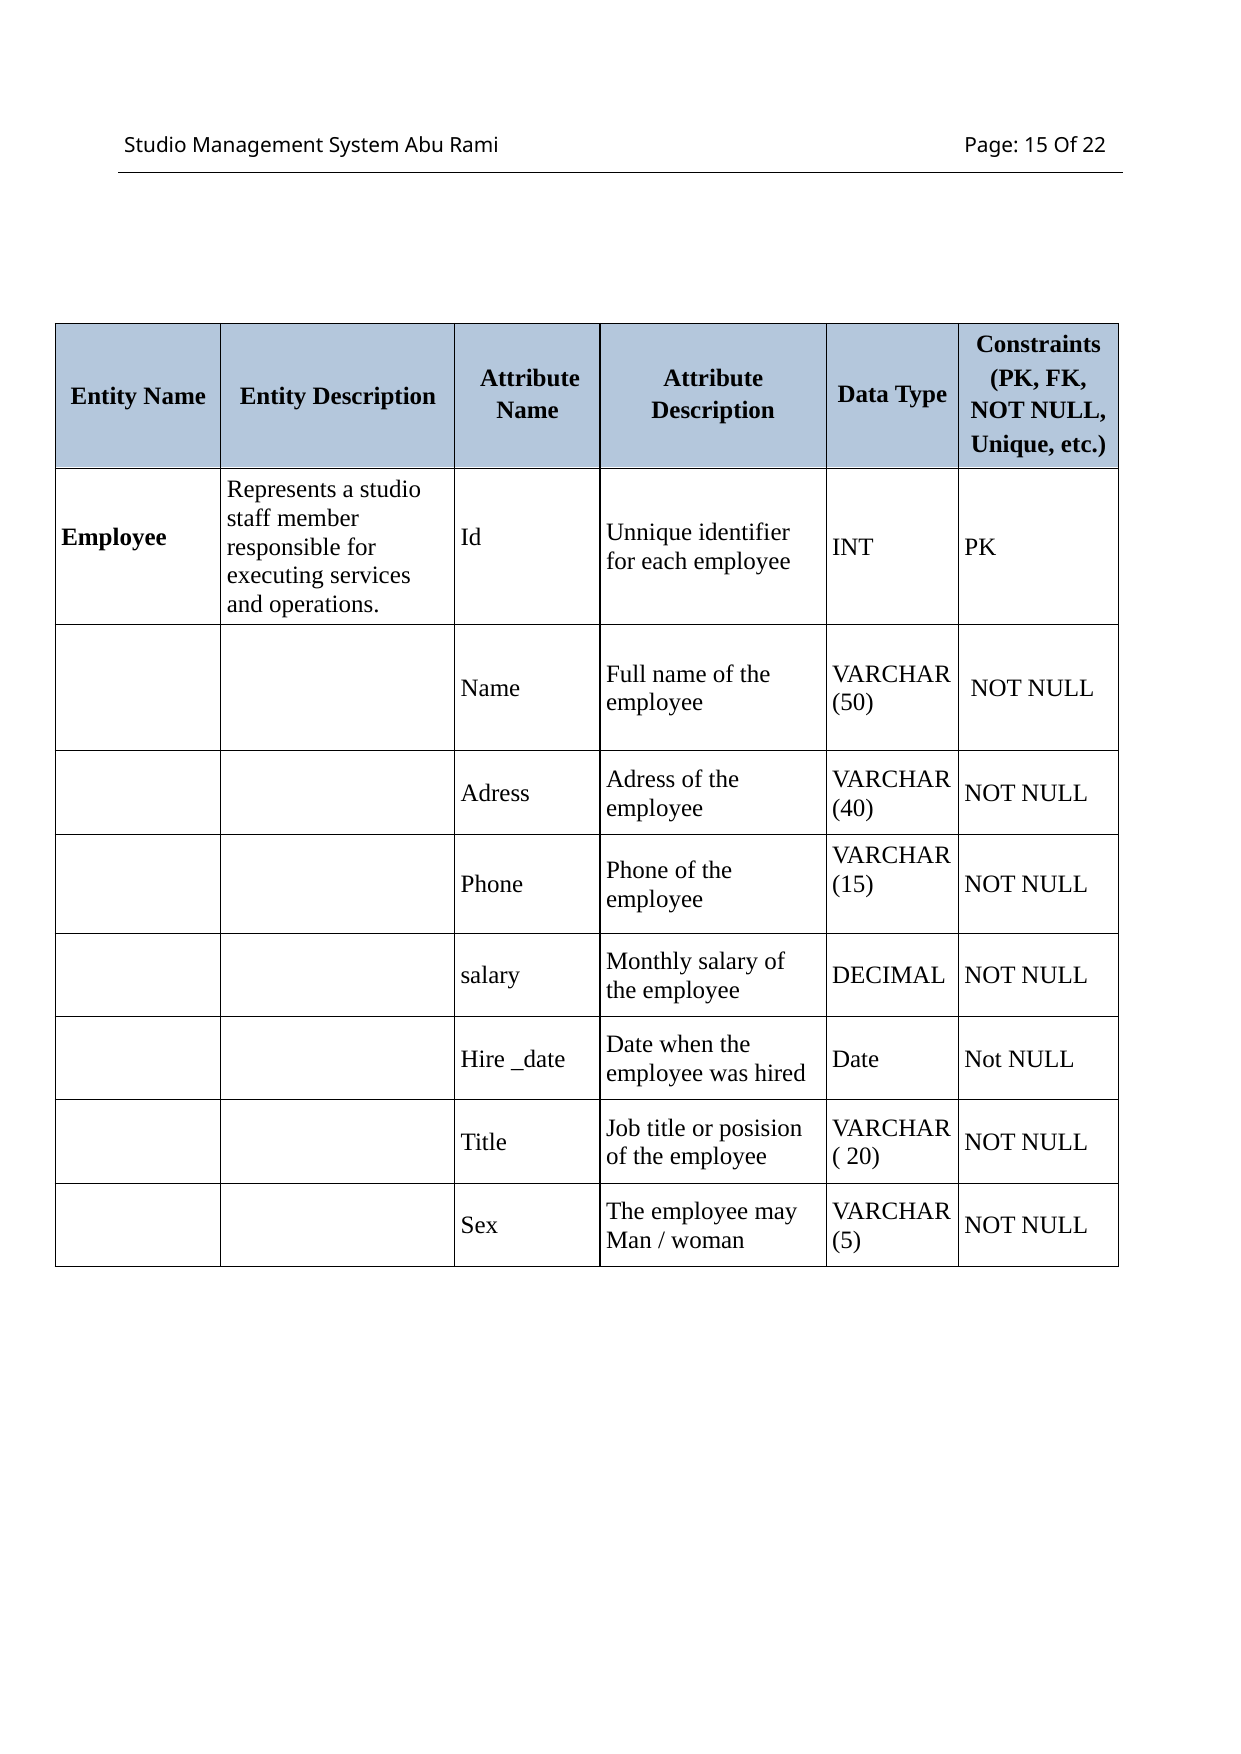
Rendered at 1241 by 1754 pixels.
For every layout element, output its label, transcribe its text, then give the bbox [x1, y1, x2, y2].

table_cell NOT NULL [959, 751, 1118, 834]
table_cell [56, 751, 220, 834]
table_cell Full name of the employee [601, 625, 826, 750]
table_cell VARCHAR(50) [827, 625, 958, 750]
table_header Entity Name [56, 324, 220, 467]
table_cell Adress [455, 751, 599, 834]
table_cell Adress of the employee [601, 751, 826, 834]
table_cell Monthly salary of the employee [601, 934, 826, 1016]
table_cell Unnique identifier for each employee [601, 469, 826, 624]
table_cell Name [455, 625, 599, 750]
table_cell [221, 625, 454, 750]
table_cell [56, 1184, 220, 1266]
table_header Data Type [827, 324, 958, 467]
table_cell NOT NULL [959, 934, 1118, 1016]
table_cell Hire _date [455, 1017, 599, 1099]
table_cell [221, 934, 454, 1016]
table_cell DECIMAL [827, 934, 958, 1016]
table_cell NOT NULL [959, 625, 1118, 750]
table_cell NOT NULL [959, 835, 1118, 932]
table_cell Title [455, 1100, 599, 1182]
table_header Constraints (PK, FK, NOT NULL, Unique, etc.) [959, 324, 1118, 467]
table_cell Job title or posision of the employee [601, 1100, 826, 1182]
table_cell Phone [455, 835, 599, 932]
table_header Entity Description [221, 324, 454, 467]
table_cell [56, 625, 220, 750]
table_cell [56, 1100, 220, 1182]
table_cell [56, 1017, 220, 1099]
table_cell NOT NULL [959, 1184, 1118, 1266]
table_cell Date when the employee was hired [601, 1017, 826, 1099]
table_cell Employee [56, 469, 220, 624]
table_cell Date [827, 1017, 958, 1099]
table_cell VARCHAR(15) [827, 835, 958, 932]
table_cell The employee may Man / woman [601, 1184, 826, 1266]
table_cell VARCHAR( 20) [827, 1100, 958, 1182]
table_cell PK [959, 469, 1118, 624]
table_cell Not NULL [959, 1017, 1118, 1099]
table_cell VARCHAR(40) [827, 751, 958, 834]
table_cell [221, 751, 454, 834]
table_cell Represents a studio staff member responsible for executing services and operations. [221, 469, 454, 624]
table_cell NOT NULL [959, 1100, 1118, 1182]
table_cell [56, 934, 220, 1016]
table_cell [221, 1100, 454, 1182]
table_cell [56, 835, 220, 932]
table_cell Id [455, 469, 599, 624]
table_cell [221, 1017, 454, 1099]
table_cell salary [455, 934, 599, 1016]
table_header Attribute Description [601, 324, 826, 467]
table_cell VARCHAR(5) [827, 1184, 958, 1266]
table_cell Sex [455, 1184, 599, 1266]
table_cell [221, 835, 454, 932]
table_header Attribute Name [455, 324, 599, 467]
table_cell Phone of the employee [601, 835, 826, 932]
table_cell [221, 1184, 454, 1266]
table_cell INT [827, 469, 958, 624]
